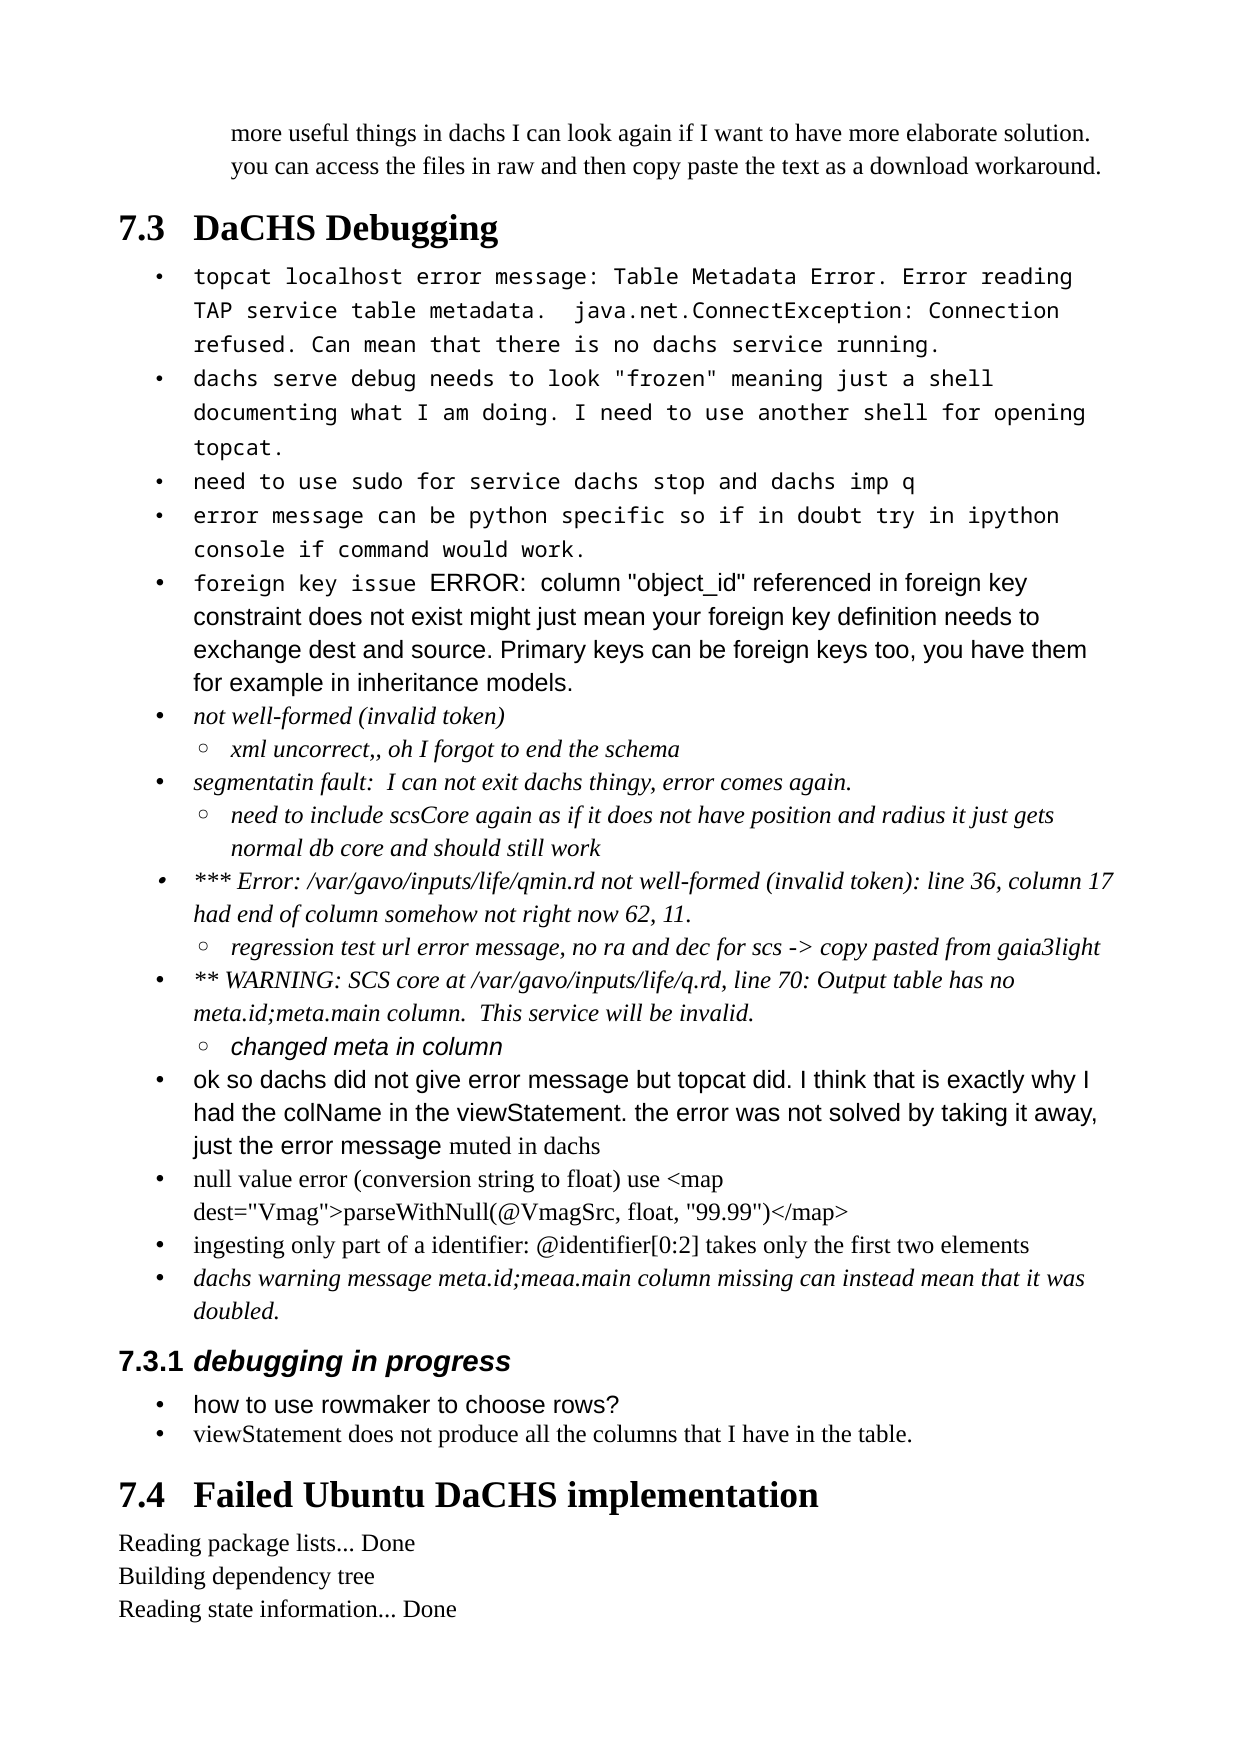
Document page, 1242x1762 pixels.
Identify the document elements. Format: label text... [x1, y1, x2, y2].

subtitle Failed Ubuntu DaCHS implementation [118, 1472, 1124, 1516]
list foreign key issue ERROR: column "object_id" referenced in foreign key constraint does not exist might just mean your foreign key definition needs to exchange dest and source. Primary keys can be foreign keys too, you have them for example in inheritance models. [156, 568, 1124, 697]
list ingesting only part of a identifier: @identifier[0:2] takes only the first two elements [156, 1230, 1124, 1259]
subtitle DaCHS Debugging [118, 205, 1124, 248]
list need to include scsCore again as if it does not have position and radius it just gets normal db core and should still work [193, 800, 1124, 862]
list topcat localhost error message: Table Metadata Error. Error reading TAP service table metadata. java.net.ConnectException: Connection refused. Can mean that there is no dachs service running. [156, 261, 1124, 359]
list null value error (conversion string to float) use <map dest="Vmag">parseWithNull(@VmagSrc, float, "99.99")</map> [156, 1164, 1124, 1226]
list xml uncorrect,, oh I forgot to end the schema [193, 734, 1124, 763]
text Reading package lists... Done [118, 1528, 1124, 1557]
list how to use rowmaker to choose rows? [156, 1390, 1124, 1419]
list dachs serve debug needs to look "frozen" meaning just a shell documenting what I am doing. I need to use another shell for opening topcat. [156, 363, 1124, 461]
list not well-formed (invalid token) [156, 701, 1124, 730]
text Building dependency tree [118, 1561, 1124, 1590]
list regression test url error message, no ra and dec for scs -> copy pasted from gaia3light [193, 932, 1124, 961]
list viewStatement does not produce all the columns that I have in the table. [156, 1419, 1124, 1447]
list *** Error: /var/gavo/inputs/life/qmin.rd not well-formed (invalid token): line 36, column 17 had end of column somehow not right now 62, 11. [156, 866, 1124, 928]
list ** WARNING: SCS core at /var/gavo/inputs/life/q.rd, line 70: Output table has no meta.id;meta.main column. This service will be invalid. [156, 965, 1124, 1027]
list changed meta in column [193, 1031, 1124, 1060]
list error message can be python specific so if in doubt try in ipython console if command would work. [156, 500, 1124, 564]
list ok so dachs did not give error message but topcat did. I think that is exactly why I had the colName in the viewStatement. the error was not solved by taking it away, just the error message muted in dachs [156, 1064, 1124, 1159]
list need to use sudo for service dachs stop and dachs imp q [156, 466, 1124, 495]
list more useful things in dachs I can look again if I want to have more elaborate solution. you can access the files in raw and then copy paste the text as a download workaround. [193, 118, 1124, 180]
subtitle debugging in progress [118, 1343, 1124, 1377]
text Reading state information... Done [118, 1594, 1124, 1623]
list segmentatin fault: I can not exit dachs thingy, error comes again. [156, 767, 1124, 796]
list dachs warning message meta.id;meaa.main column missing can instead mean that it was doubled. [156, 1263, 1124, 1325]
